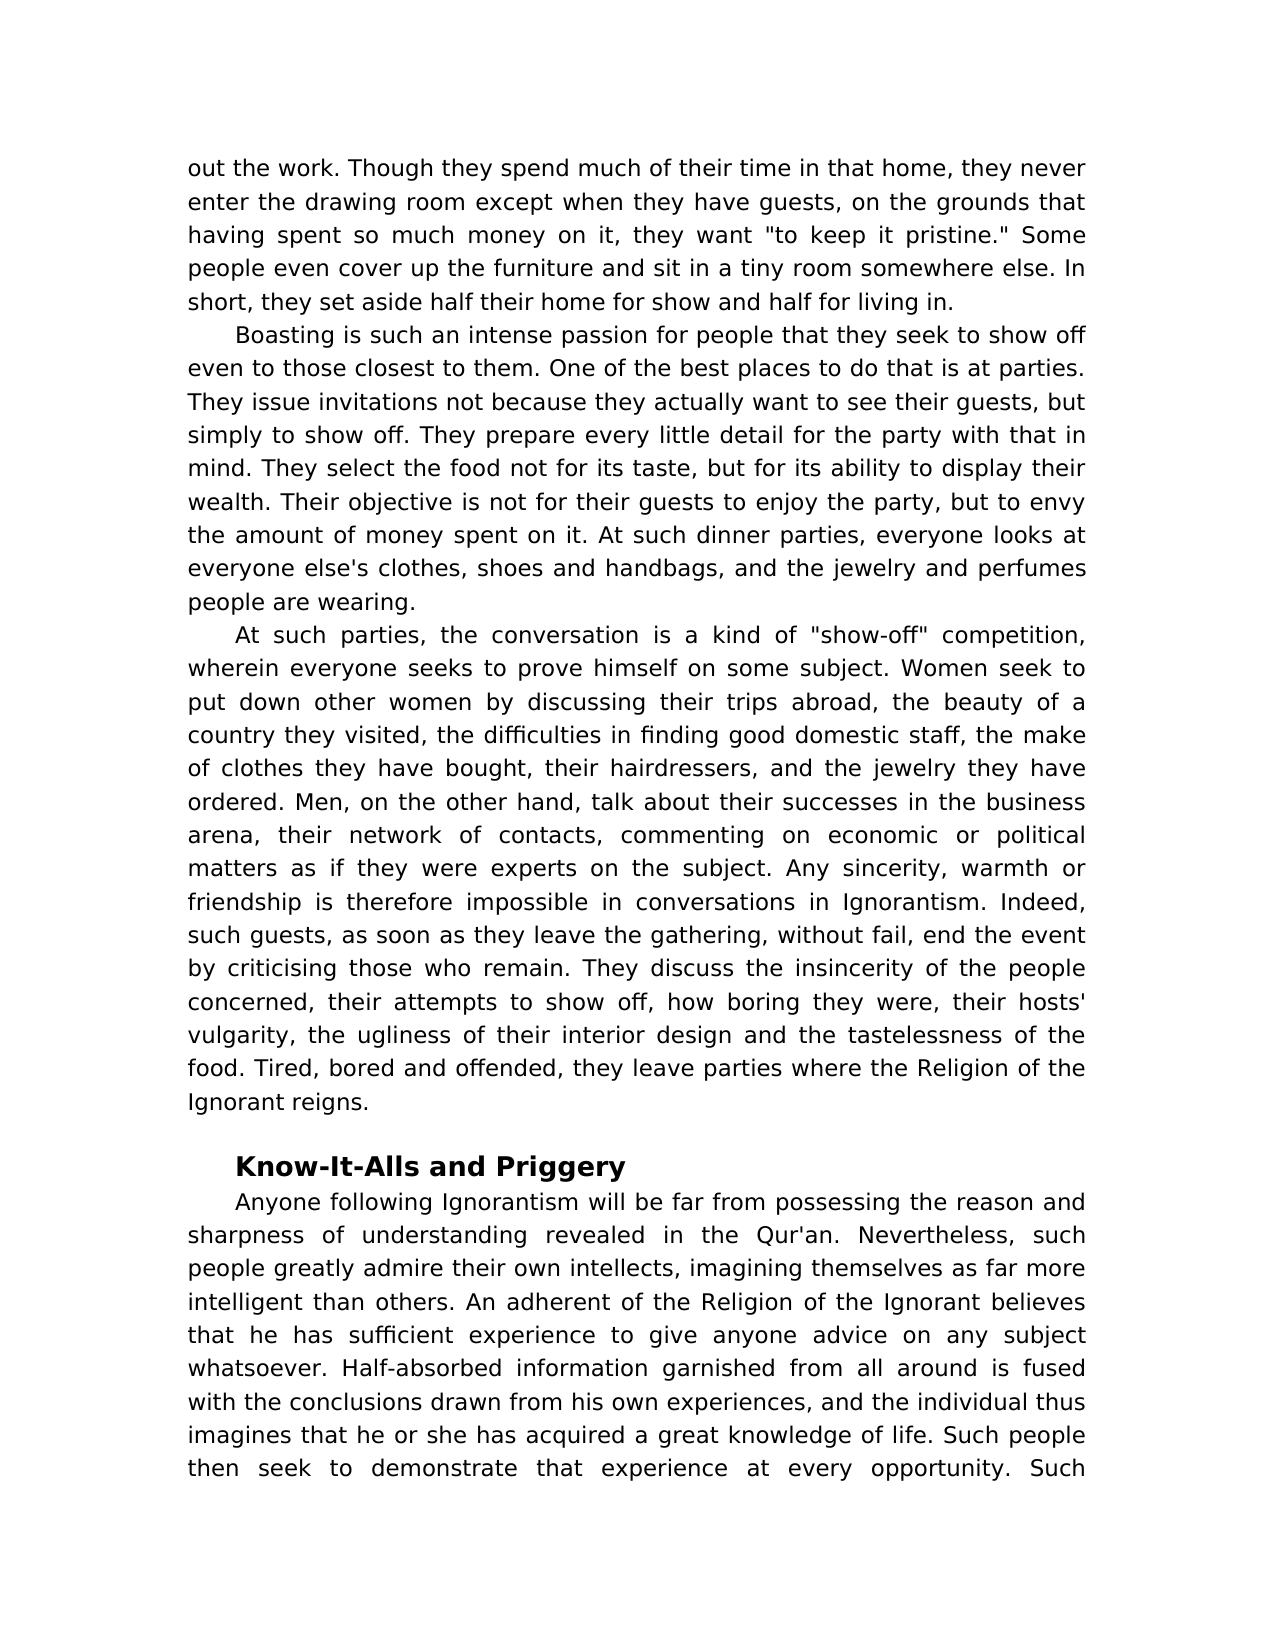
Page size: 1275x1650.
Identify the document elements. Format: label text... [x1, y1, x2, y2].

text Know-It-Alls and Priggery [187, 1150, 1087, 1183]
text Anyone following Ignorantism will be far from possessing the reason and sharpness of understanding revealed in the Qur'an. Nevertheless, such people greatly admire their own intellects, imagining themselves as far more intelligent than others. An adherent of the Religion of the Ignorant believes that he has sufficient experience to give anyone advice on any subject whatsoever. Half-absorbed information garnished from all around is fused with the conclusions drawn from his own experiences, and the individual thus imagines that he or she has acquired a great knowledge of life. Such people then seek to demonstrate that experience at every opportunity. Such [187, 1183, 1087, 1483]
text At such parties, the conversation is a kind of "show-off" competition, wherein everyone seeks to prove himself on some subject. Women seek to put down other women by discussing their trips abroad, the beauty of a country they visited, the difficulties in finding good domestic staff, the make of clothes they have bought, their hairdressers, and the jewelry they have ordered. Men, on the other hand, talk about their successes in the business arena, their network of contacts, commenting on economic or political matters as if they were experts on the subject. Any sincerity, warmth or friendship is therefore impossible in conversations in Ignorantism. Indeed, such guests, as soon as they leave the gathering, without fail, end the event by criticising those who remain. They discuss the insincerity of the people concerned, their attempts to show off, how boring they were, their hosts' vulgarity, the ugliness of their interior design and the tastelessness of the food. Tired, bored and offended, they leave parties where the Religion of the Ignorant reigns. [187, 617, 1087, 1117]
text Boasting is such an intense passion for people that they seek to show off even to those closest to them. One of the best places to do that is at parties. They issue invitations not because they actually want to see their guests, but simply to show off. They prepare every little detail for the party with that in mind. They select the food not for its taste, but for its ability to display their wealth. Their objective is not for their guests to enjoy the party, but to envy the amount of money spent on it. At such dinner parties, everyone looks at everyone else's clothes, shoes and handbags, and the jewelry and perfumes people are wearing. [187, 317, 1087, 617]
text out the work. Though they spend much of their time in that home, they never enter the drawing room except when they have guests, on the grounds that having spent so much money on it, they want "to keep it pristine." Some people even cover up the furniture and sit in a tiny room somewhere else. In short, they set aside half their home for show and half for living in. [187, 150, 1087, 317]
